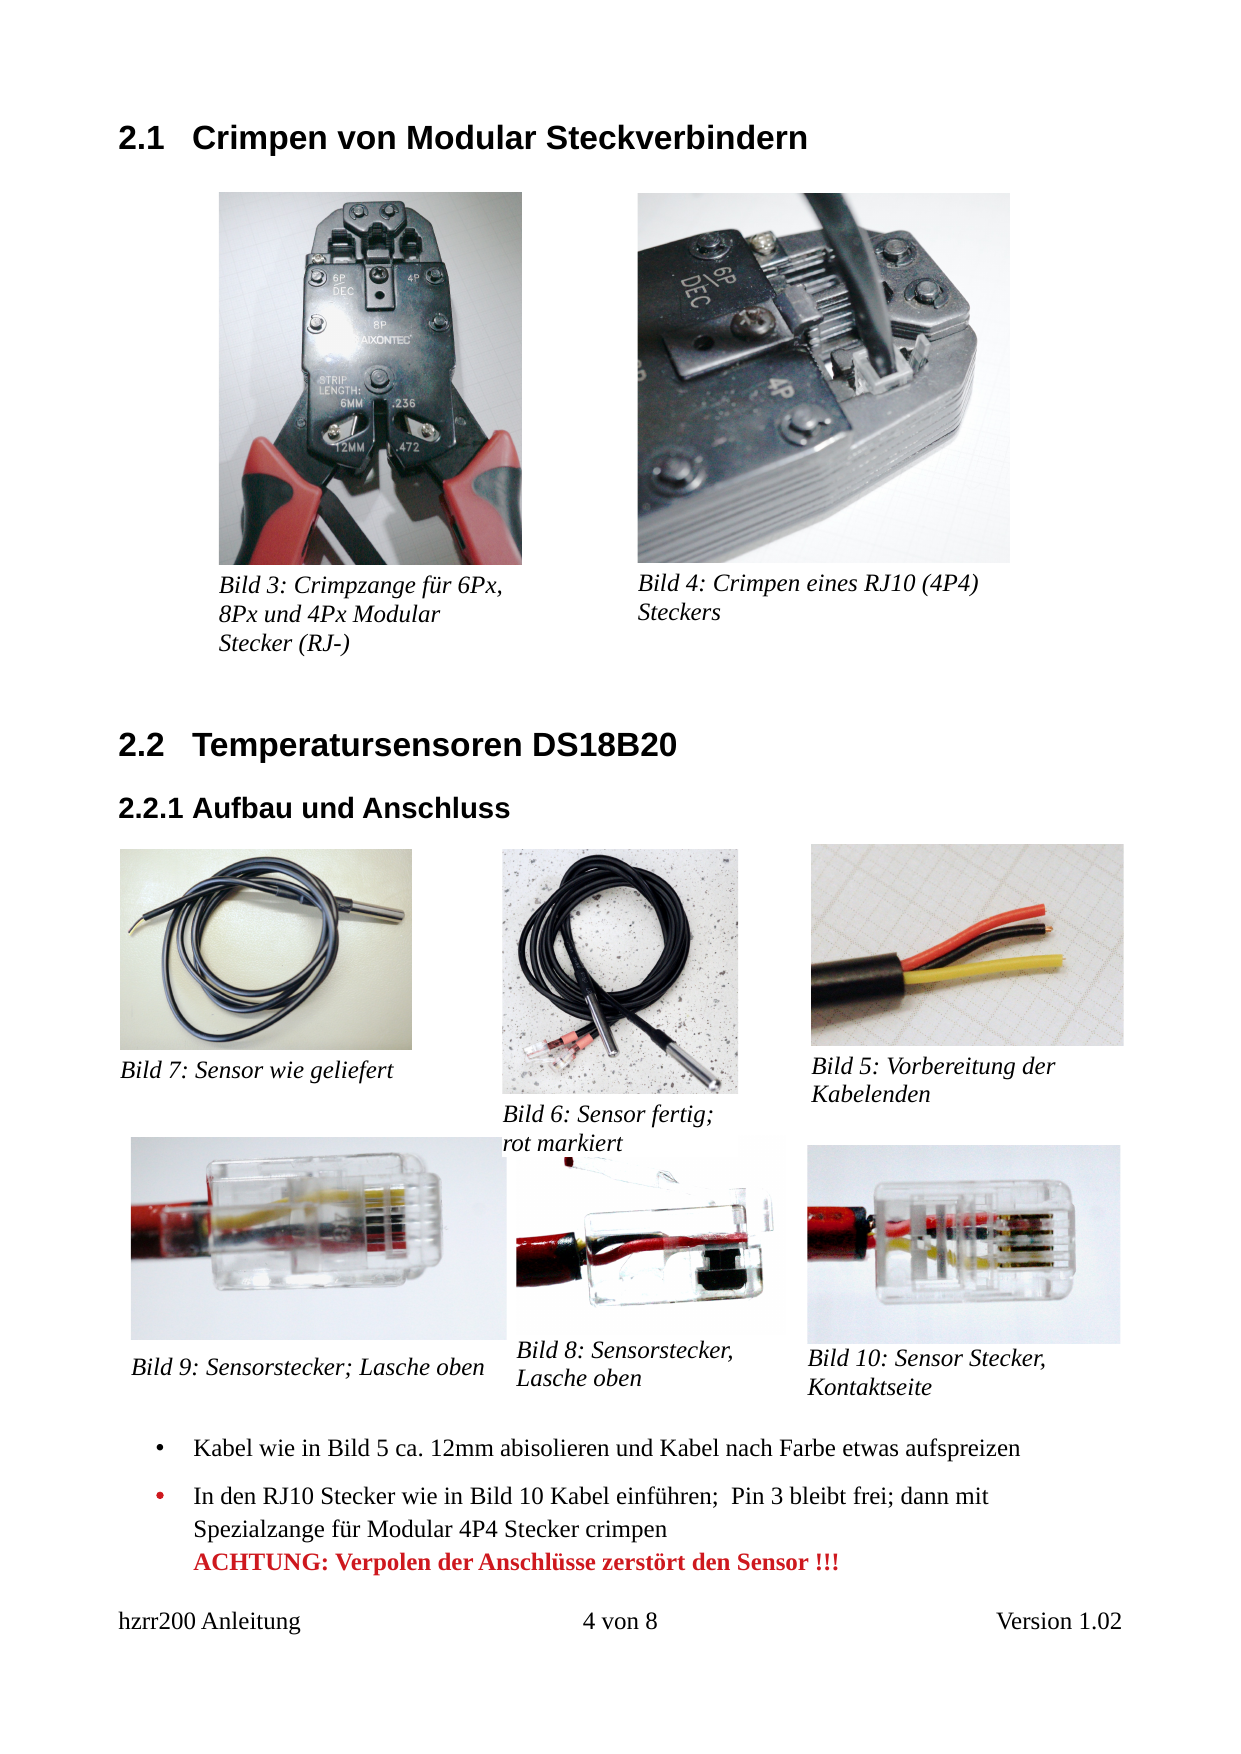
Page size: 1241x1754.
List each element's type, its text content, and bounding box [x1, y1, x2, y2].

picture [218, 192, 522, 565]
picture [807, 1145, 1121, 1344]
text Bild 5: Vorbereitung der Kabelenden [811, 1046, 1123, 1108]
text Bild 8: Sensorstecker, Lasche oben [516, 1335, 786, 1392]
picture [130, 1137, 507, 1340]
text Bild 6: Sensor fertig; rot markiert [502, 1094, 738, 1157]
subtitle Crimpen von Modular Steckverbindern [118, 118, 1122, 157]
text Bild 4: Crimpen eines RJ10 (4P4) Steckers [638, 563, 1010, 626]
list In den RJ10 Stecker wie in Bild 10 Kabel einführen; Pin 3 bleibt frei; dann mit Spezialzange für Modular 4P4 Stecker crimpen ACHTUNG: Verpolen der Anschlüsse zerstört den Sensor !!! [156, 1481, 1122, 1576]
picture [120, 849, 412, 1050]
text Bild 10: Sensor Stecker, Kontaktseite [807, 1344, 1120, 1401]
picture [637, 193, 1010, 563]
text Bild 3: Crimpzange für 6Px, 8Px und 4Px Modular Stecker (RJ-) [219, 565, 522, 656]
text Bild 9: Sensorstecker; Lasche oben [131, 1340, 507, 1381]
picture [811, 844, 1124, 1046]
picture [502, 849, 739, 1094]
list Kabel wie in Bild 5 ca. 12mm abisolieren und Kabel nach Farbe etwas aufspreizen [156, 1433, 1122, 1462]
subtitle Temperatursensoren DS18B20 [118, 725, 1122, 763]
text Bild 7: Sensor wie geliefert [120, 1050, 412, 1084]
subtitle Aufbau und Anschluss [118, 791, 1122, 824]
picture [516, 1135, 787, 1335]
